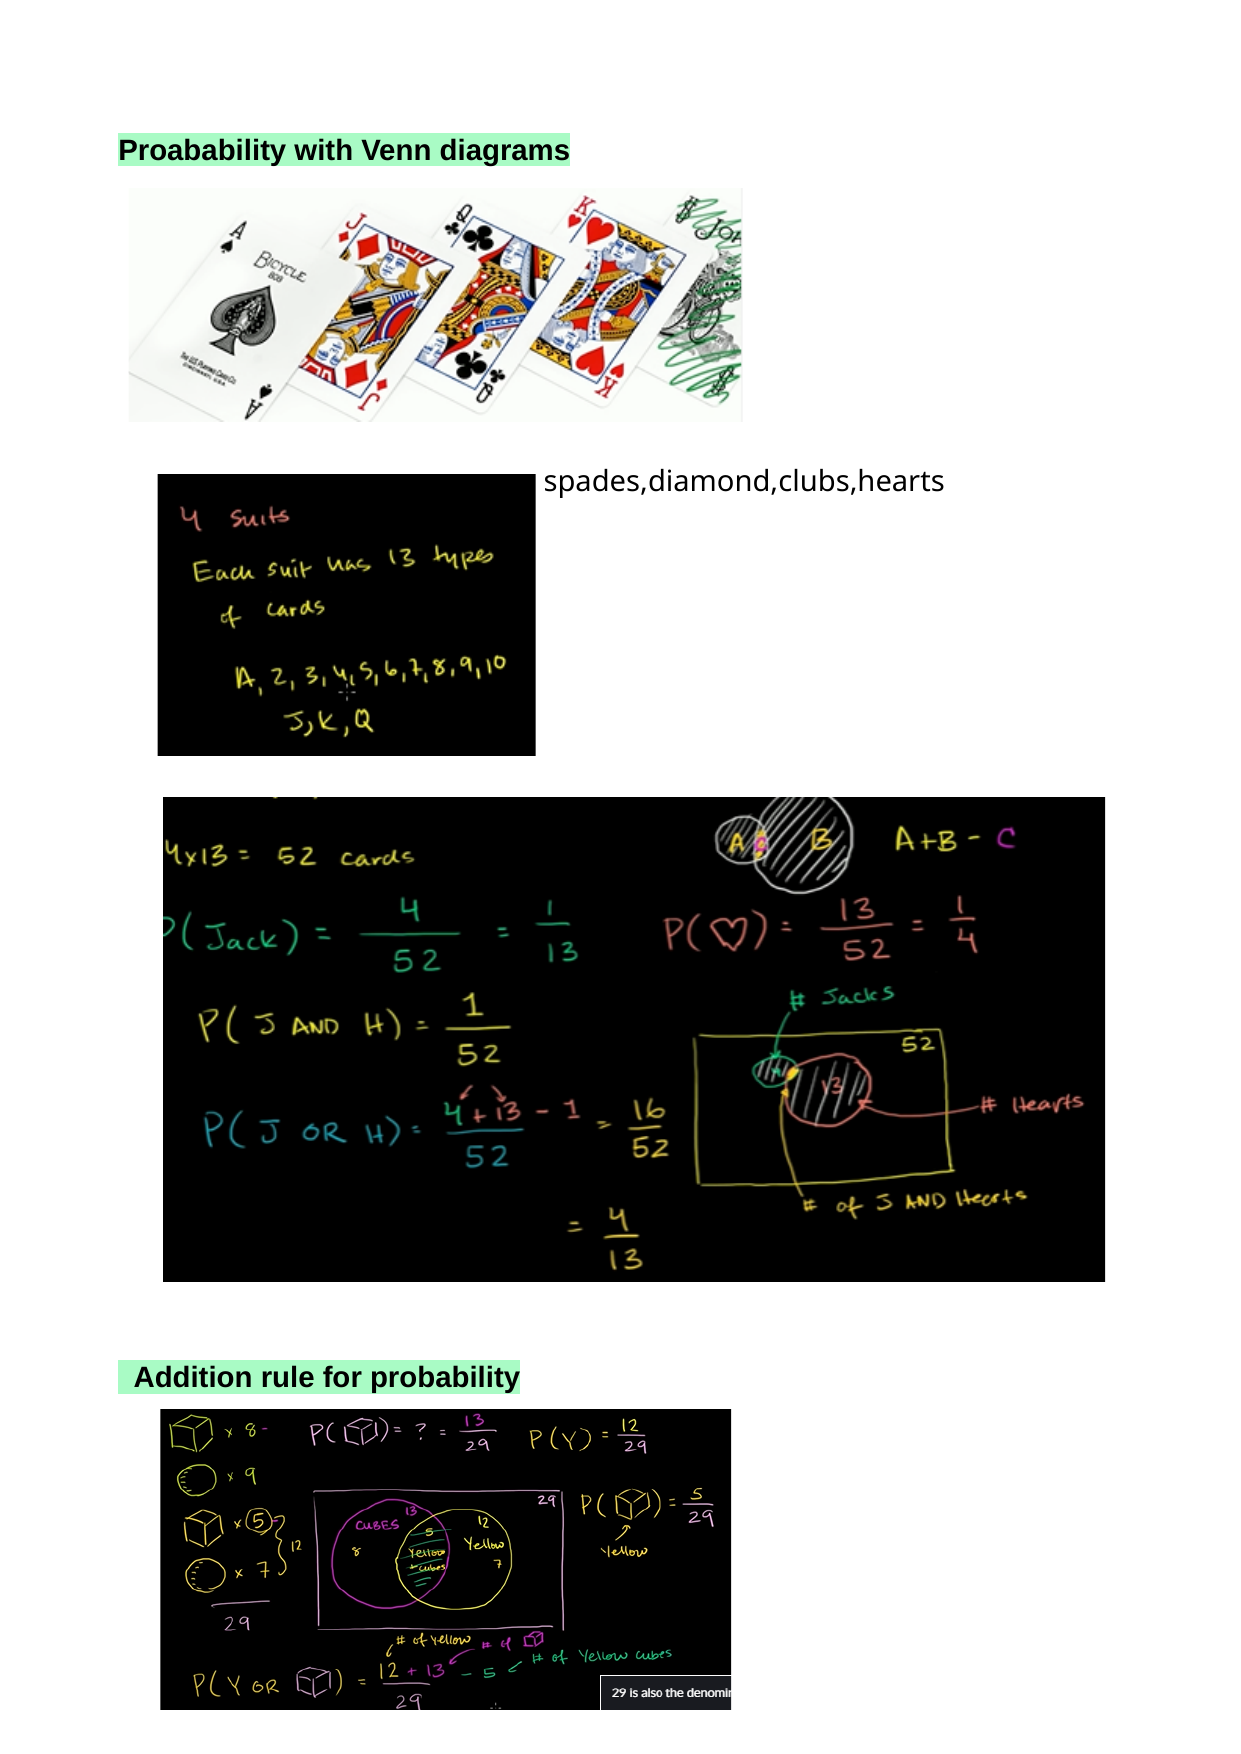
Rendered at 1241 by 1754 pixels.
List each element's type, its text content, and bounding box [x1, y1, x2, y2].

picture [160, 1409, 732, 1710]
subtitle Addition rule for probability [520, 1360, 1122, 1394]
picture [128, 188, 743, 422]
text spades,diamond,clubs,hearts [118, 460, 1122, 500]
subtitle Proabability with Venn diagrams [570, 133, 1122, 166]
picture [163, 797, 1106, 1282]
picture [157, 474, 536, 756]
